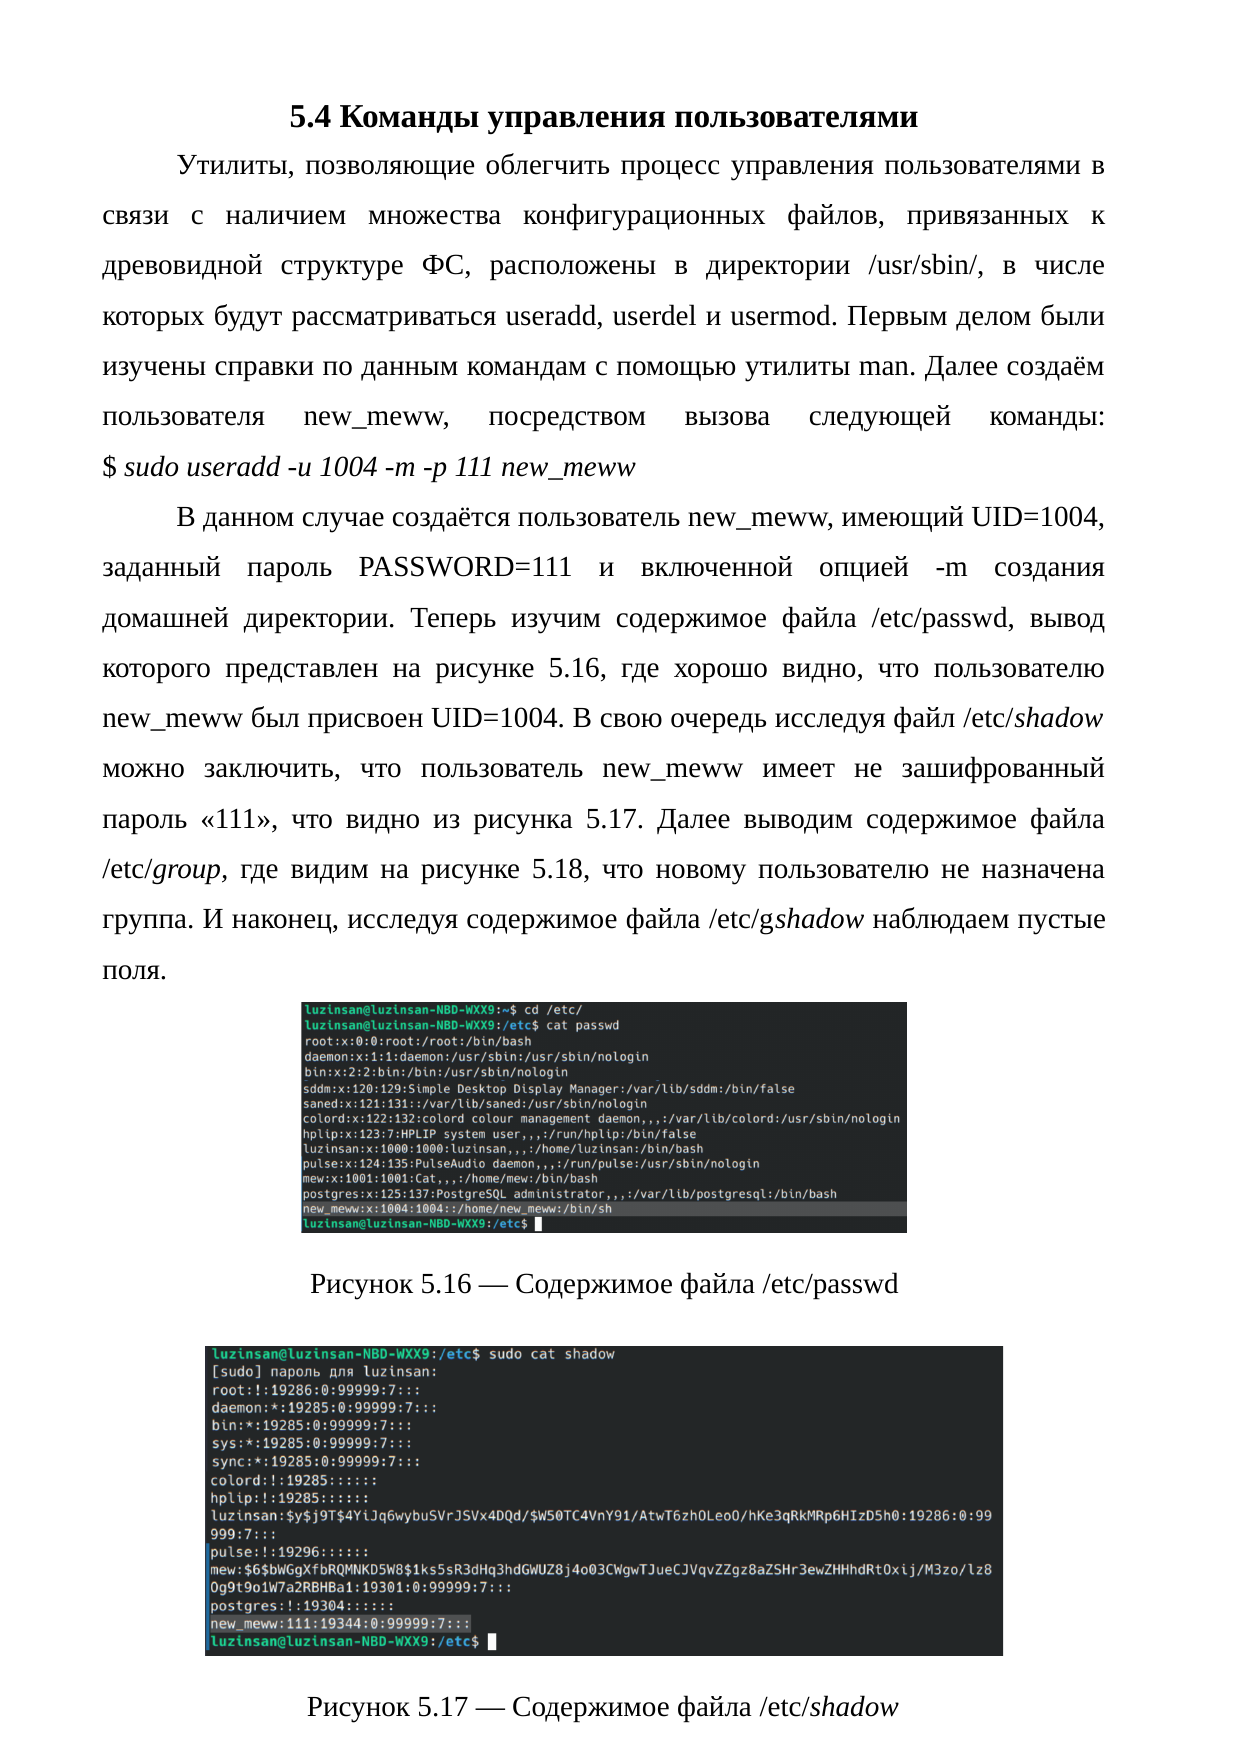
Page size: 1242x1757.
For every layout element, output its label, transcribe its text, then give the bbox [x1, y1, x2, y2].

subtitle 5.4 Команды управления пользователями [102, 96, 1106, 134]
text Рисунок 5.16 — Содержимое файла /etc/passwd [102, 1266, 1106, 1300]
text Утилиты, позволяющие облегчить процесс управления пользователями в связи с наличием множества конфигурационных файлов, привязанных к древовидной структуре ФС, расположены в директории /usr/sbin/, в числе которых будут рассматриваться useradd, userdel и usermod. Первым делом были изучены справки по данным командам с помощью утилиты man. Далее создаём пользователя new_meww, посредством вызова следующей команды: $ sudo useradd -u 1004 -m -p 111 new_meww [102, 147, 1106, 482]
text Рисунок 5.17 — Содержимое файла /etc/shadow [102, 1689, 1106, 1722]
text В данном случае создаётся пользователь new_meww, имеющий UID=1004, заданный пароль PASSWORD=111 и включенной опцией -m создания домашней директории. Теперь изучим содержимое файла /etc/passwd, вывод которого представлен на рисунке 5.16, где хорошо видно, что пользователю new_meww был присвоен UID=1004. В свою очередь исследуя файл /etc/shadow можно заключить, что пользователь new_meww имеет не зашифрованный пароль «111», что видно из рисунка 5.17. Далее выводим содержимое файла /etc/group, где видим на рисунке 5.18, что новому пользователю не назначена группа. И наконец, исследуя содержимое файла /etc/gshadow наблюдаем пустые поля. [102, 499, 1106, 985]
picture [205, 1346, 1004, 1656]
picture [301, 1002, 907, 1233]
